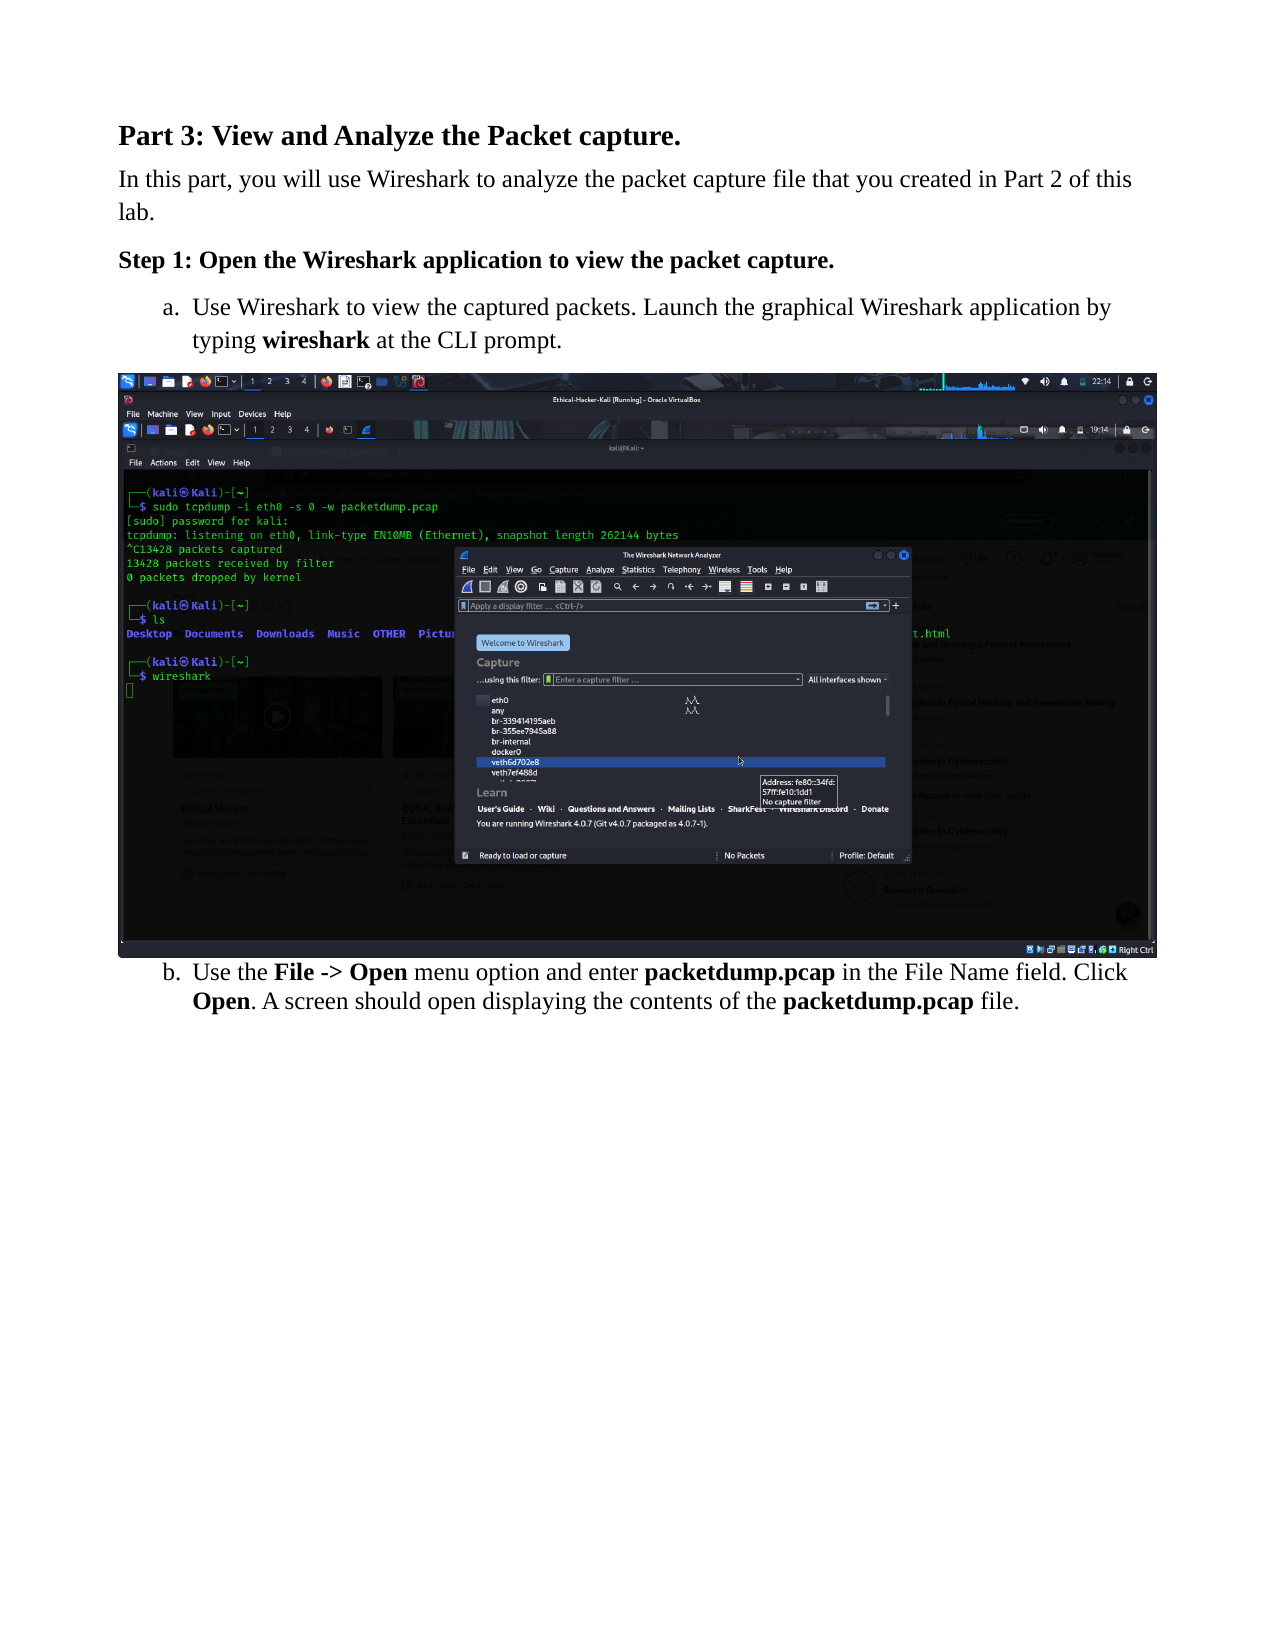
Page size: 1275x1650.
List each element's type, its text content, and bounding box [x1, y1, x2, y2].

text Step 1: Open the Wireshark application to view the packet capture. [118, 245, 1157, 273]
list Use Wireshark to view the captured packets. Launch the graphical Wireshark application by typing wireshark at the CLI prompt. [162, 292, 1157, 354]
picture [118, 373, 1157, 958]
subtitle Part 3: View and Analyze the Packet capture. [118, 118, 1157, 152]
list Use the File -> Open menu option and enter packetdump.pcap in the File Name field. Click Open. A screen should open displaying the contents of the packetdump.pcap file. [162, 958, 1157, 1015]
text In this part, you will use Wireshark to analyze the packet capture file that you created in Part 2 of this lab. [118, 164, 1157, 226]
